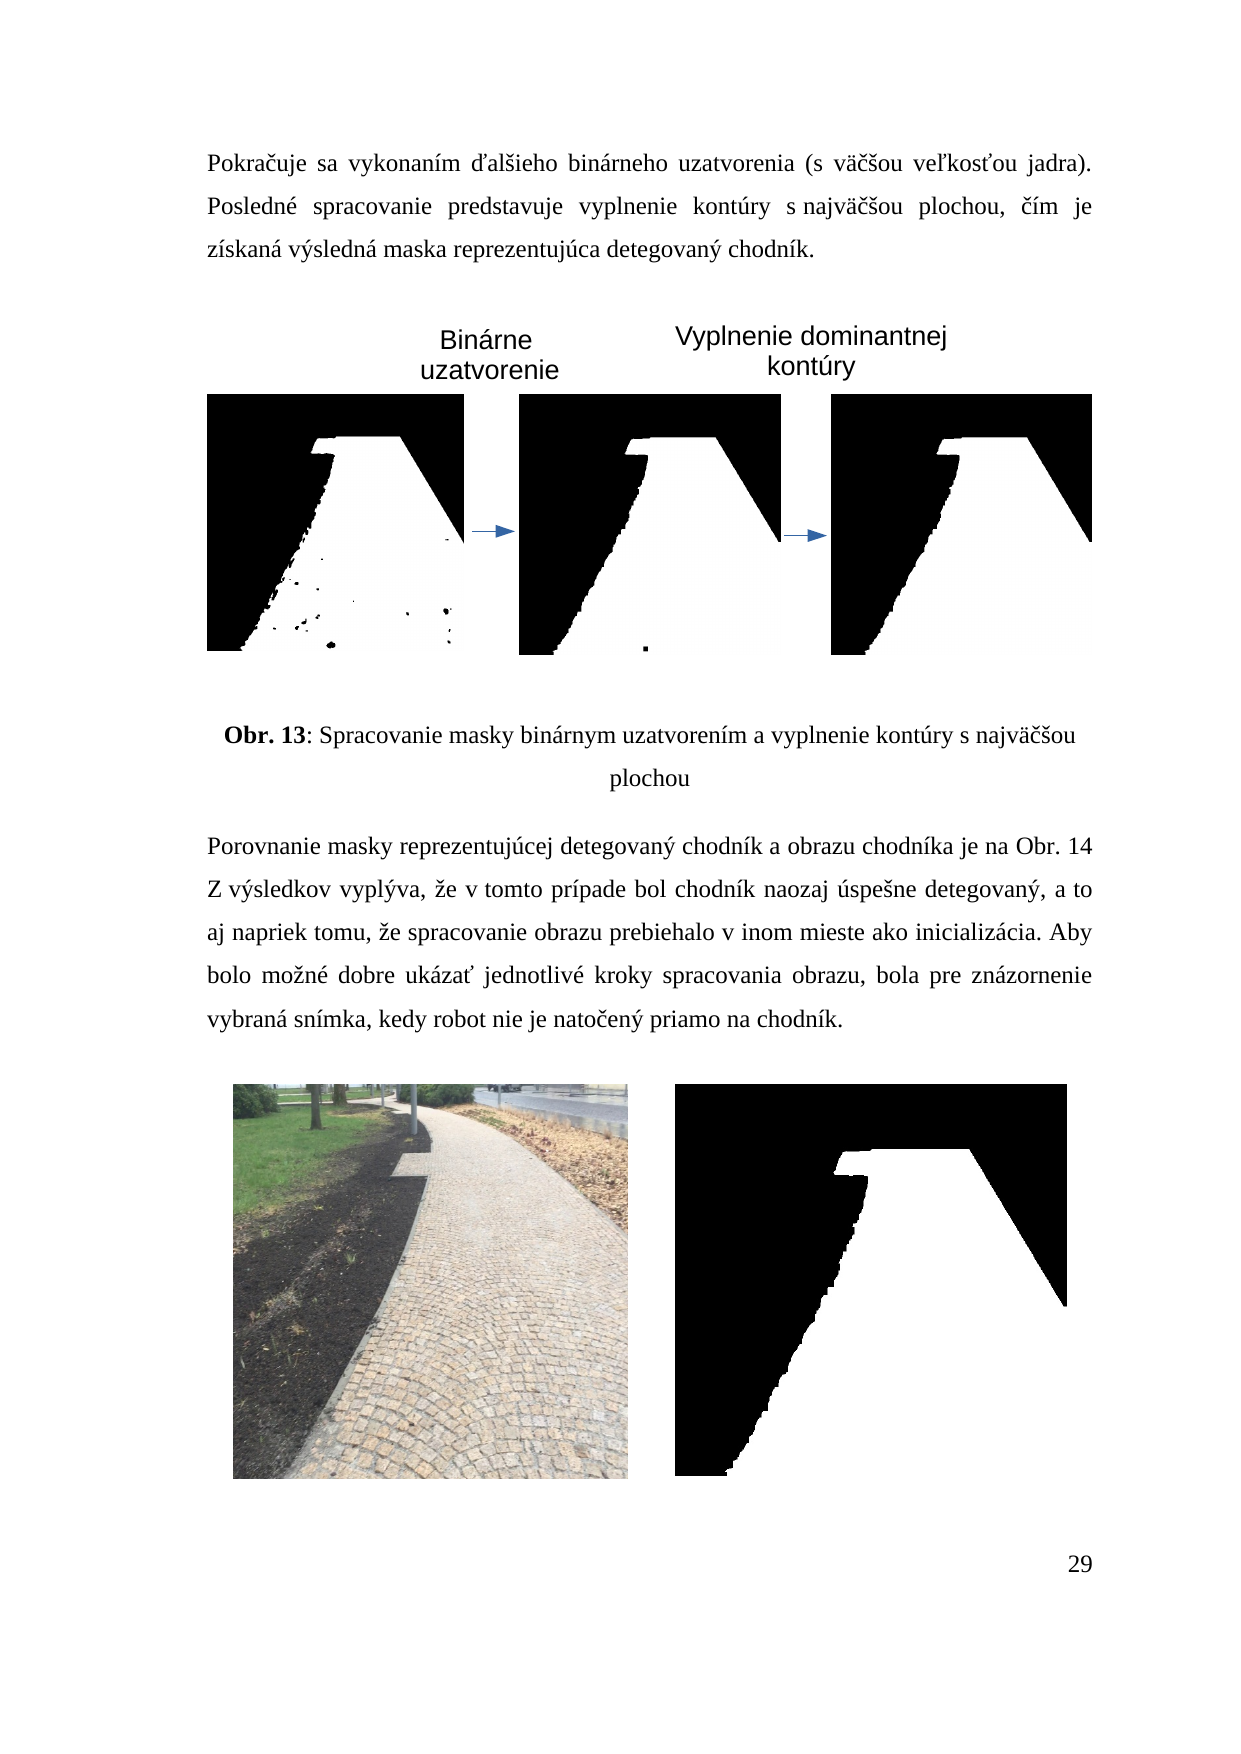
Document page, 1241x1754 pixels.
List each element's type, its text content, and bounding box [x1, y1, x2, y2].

text Porovnanie masky reprezentujúcej detegovaný chodník a obrazu chodníka je na Obr. 14 Z výsledkov vyplýva, že v tomto prípade bol chodník naozaj úspešne detegovaný, a to aj napriek tomu, že spracovanie obrazu prebiehalo v inom mieste ako inicializácia. Aby bolo možné dobre ukázať jednotlivé kroky spracovania obrazu, bola pre znázornenie vybraná snímka, kedy robot nie je natočený priamo na chodník. [207, 831, 1092, 1032]
text Pokračuje sa vykonaním ďalšieho binárneho uzatvorenia (s väčšou veľkosťou jadra). Posledné spracovanie predstavuje vyplnenie kontúry s najväčšou plochou, čím je získaná výsledná maska reprezentujúca detegovaný chodník. [207, 148, 1092, 263]
text Obr. 13: Spracovanie masky binárnym uzatvorením a vyplnenie kontúry s najväčšou plochou [207, 720, 1092, 792]
